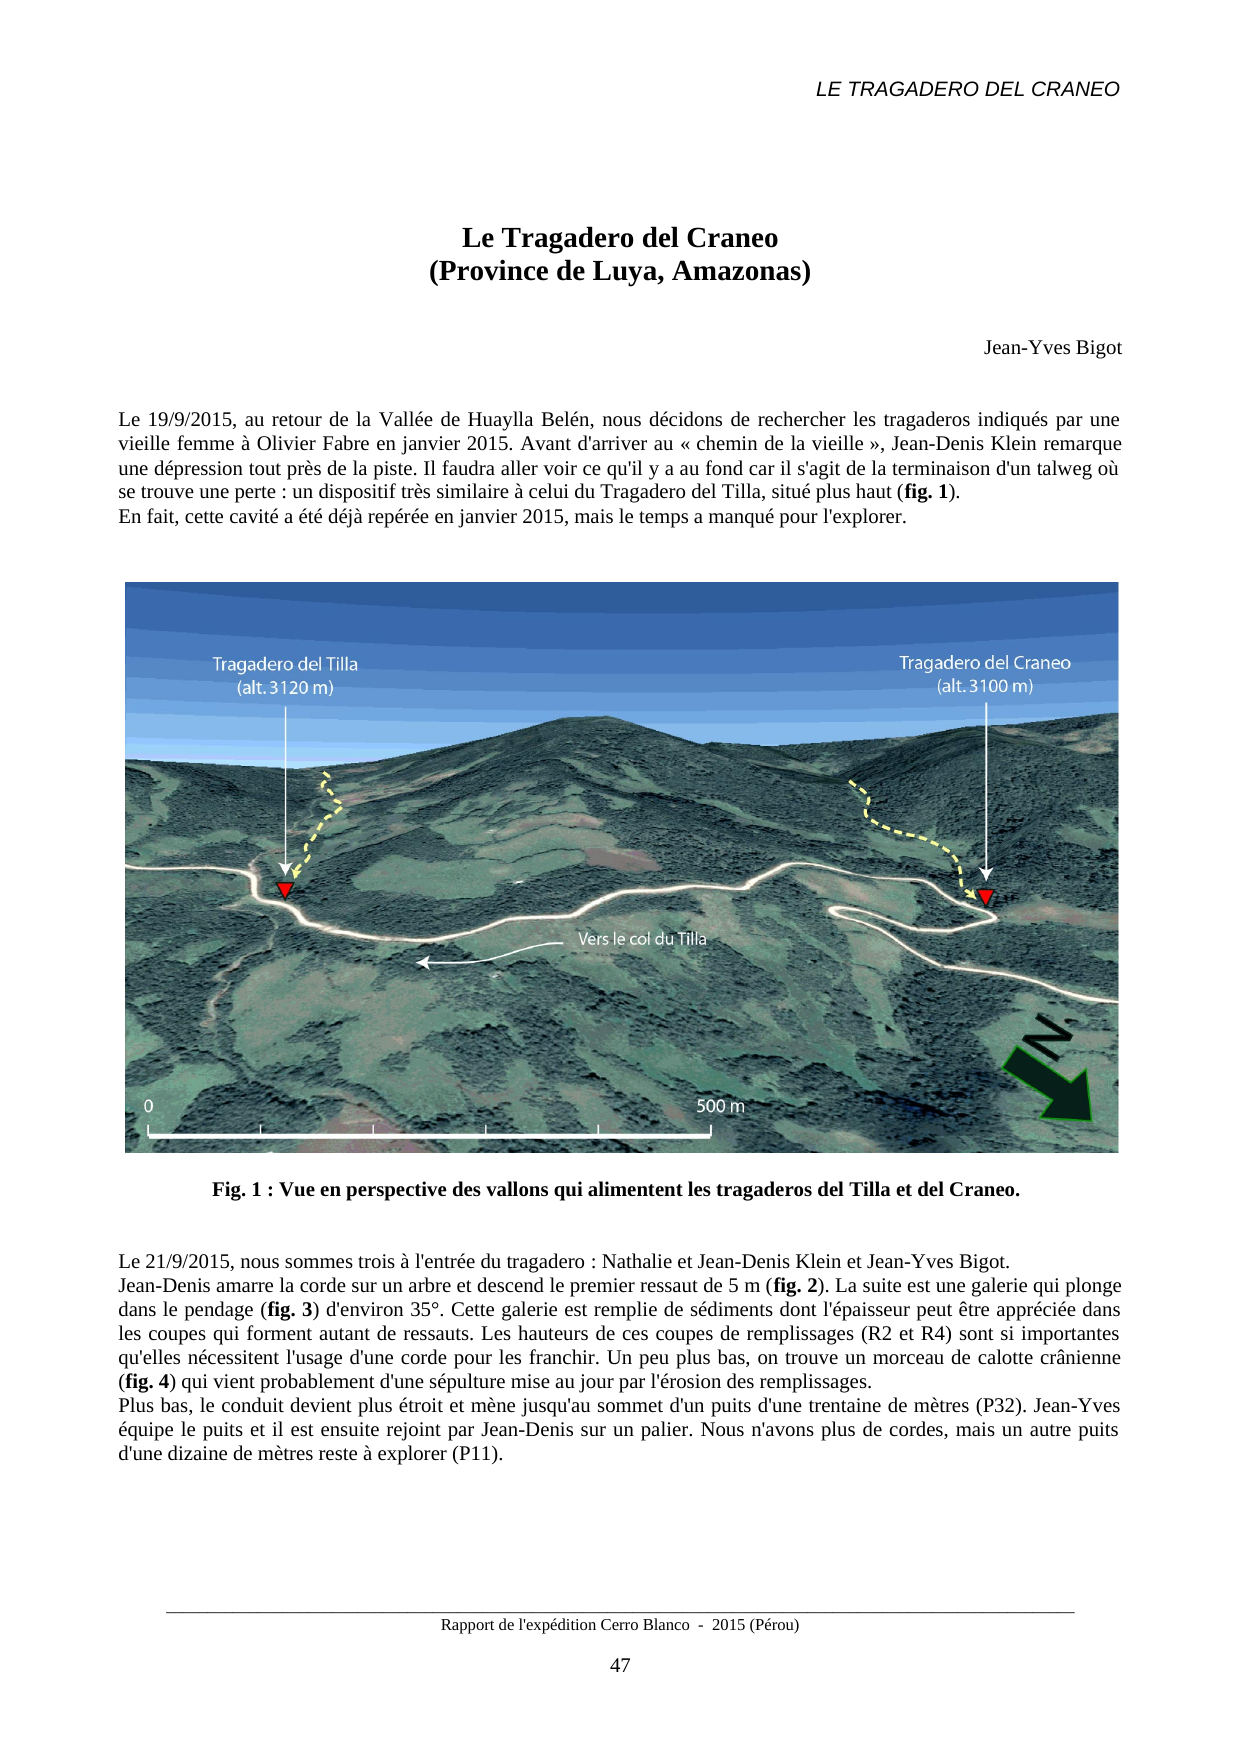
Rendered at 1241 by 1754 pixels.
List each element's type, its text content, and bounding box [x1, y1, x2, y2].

picture [125, 582, 1119, 1153]
text Jean-Yves Bigot [118, 335, 1122, 359]
text Le Tragadero del Craneo [118, 220, 1122, 253]
text Plus bas, le conduit devient plus étroit et mène jusqu'au sommet d'un puits d'une trentaine de mètres (P32). Jean-Yves équipe le puits et il est ensuite rejoint par Jean-Denis sur un palier. Nous n'avons plus de cordes, mais un autre puits d'une dizaine de mètres reste à explorer (P11). [118, 1393, 1122, 1465]
text Le 21/9/2015, nous sommes trois à l'entrée du tragadero : Nathalie et Jean-Denis Klein et Jean-Yves Bigot. [118, 1249, 1122, 1273]
text Jean-Denis amarre la corde sur un arbre et descend le premier ressaut de 5 m (fig. 2). La suite est une galerie qui plonge dans le pendage (fig. 3) d'environ 35°. Cette galerie est remplie de sédiments dont l'épaisseur peut être appréciée dans les coupes qui forment autant de ressauts. Les hauteurs de ces coupes de remplissages (R2 et R4) sont si importantes qu'elles nécessitent l'usage d'une corde pour les franchir. Un peu plus bas, on trouve un morceau de calotte crânienne (fig. 4) qui vient probablement d'une sépulture mise au jour par l'érosion des remplissages. [118, 1273, 1122, 1393]
table_header [111, 576, 1122, 1152]
text (Province de Luya, Amazonas) [118, 253, 1122, 287]
text Le 19/9/2015, au retour de la Vallée de Huaylla Belén, nous décidons de rechercher les tragaderos indiqués par une vieille femme à Olivier Fabre en janvier 2015. Avant d'arriver au « chemin de la vieille », Jean-Denis Klein remarque une dépression tout près de la piste. Il faudra aller voir ce qu'il y a au fond car il s'agit de la terminaison d'un talweg où se trouve une perte : un dispositif très similaire à celui du Tragadero del Tilla, situé plus haut (fig. 1). [118, 407, 1122, 503]
table_header Fig. 1 : Vue en perspective des vallons qui alimentent les tragaderos del Tilla et del Craneo. [111, 1153, 1122, 1201]
text En fait, cette cavité a été déjà repérée en janvier 2015, mais le temps a manqué pour l'explorer. [118, 503, 1122, 528]
